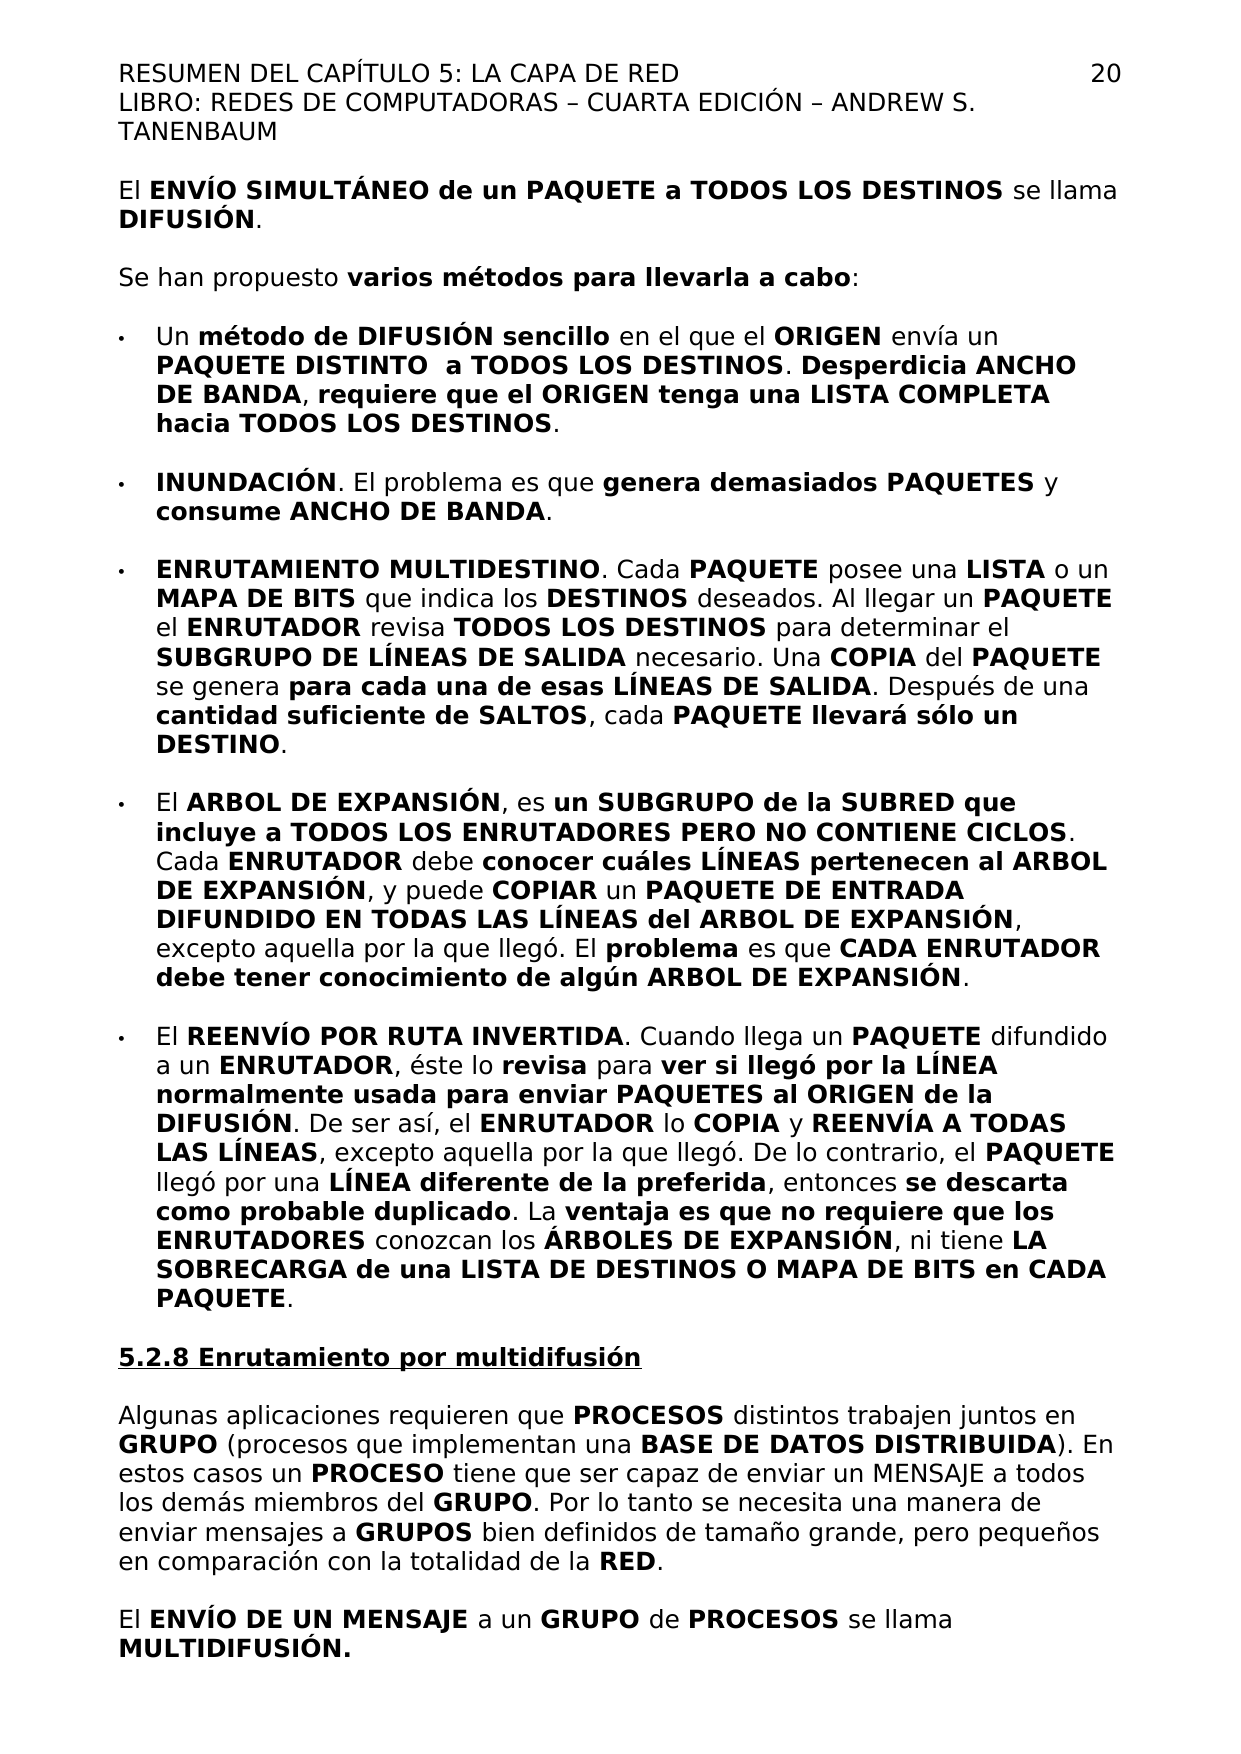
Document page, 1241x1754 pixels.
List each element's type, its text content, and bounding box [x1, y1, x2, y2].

text Se han propuesto varios métodos para llevarla a cabo: [118, 263, 1122, 293]
list El REENVÍO POR RUTA INVERTIDA. Cuando llega un PAQUETE difundido a un ENRUTADOR, éste lo revisa para ver si llegó por la LÍNEA normalmente usada para enviar PAQUETES al ORIGEN de la DIFUSIÓN. De ser así, el ENRUTADOR lo COPIA y REENVÍA A TODAS LAS LÍNEAS, excepto aquella por la que llegó. De lo contrario, el PAQUETE llegó por una LÍNEA diferente de la preferida, entonces se descarta como probable duplicado. La ventaja es que no requiere que los ENRUTADORES conozcan los ÁRBOLES DE EXPANSIÓN, ni tiene LA SOBRECARGA de una LISTA DE DESTINOS O MAPA DE BITS en CADA PAQUETE. [118, 1022, 1122, 1313]
text 5.2.8 Enrutamiento por multidifusión [118, 1343, 1122, 1372]
list INUNDACIÓN. El problema es que genera demasiados PAQUETES y consume ANCHO DE BANDA. [118, 468, 1122, 526]
list ENRUTAMIENTO MULTIDESTINO. Cada PAQUETE posee una LISTA o un MAPA DE BITS que indica los DESTINOS deseados. Al llegar un PAQUETE el ENRUTADOR revisa TODOS LOS DESTINOS para determinar el SUBGRUPO DE LÍNEAS DE SALIDA necesario. Una COPIA del PAQUETE se genera para cada una de esas LÍNEAS DE SALIDA. Después de una cantidad suficiente de SALTOS, cada PAQUETE llevará sólo un DESTINO. [118, 555, 1122, 759]
text Algunas aplicaciones requieren que PROCESOS distintos trabajen juntos en GRUPO (procesos que implementan una BASE DE DATOS DISTRIBUIDA). En estos casos un PROCESO tiene que ser capaz de enviar un MENSAJE a todos los demás miembros del GRUPO. Por lo tanto se necesita una manera de enviar mensajes a GRUPOS bien definidos de tamaño grande, pero pequeños en comparación con la totalidad de la RED. [118, 1401, 1122, 1576]
list Un método de DIFUSIÓN sencillo en el que el ORIGEN envía un PAQUETE DISTINTO a TODOS LOS DESTINOS. Desperdicia ANCHO DE BANDA, requiere que el ORIGEN tenga una LISTA COMPLETA hacia TODOS LOS DESTINOS. [118, 322, 1122, 438]
list El ARBOL DE EXPANSIÓN, es un SUBGRUPO de la SUBRED que incluye a TODOS LOS ENRUTADORES PERO NO CONTIENE CICLOS. Cada ENRUTADOR debe conocer cuáles LÍNEAS pertenecen al ARBOL DE EXPANSIÓN, y puede COPIAR un PAQUETE DE ENTRADA DIFUNDIDO EN TODAS LAS LÍNEAS del ARBOL DE EXPANSIÓN, excepto aquella por la que llegó. El problema es que CADA ENRUTADOR debe tener conocimiento de algún ARBOL DE EXPANSIÓN. [118, 788, 1122, 993]
text El ENVÍO SIMULTÁNEO de un PAQUETE a TODOS LOS DESTINOS se llama DIFUSIÓN. [118, 176, 1122, 234]
text El ENVÍO DE UN MENSAJE a un GRUPO de PROCESOS se llama MULTIDIFUSIÓN. [118, 1605, 1122, 1663]
